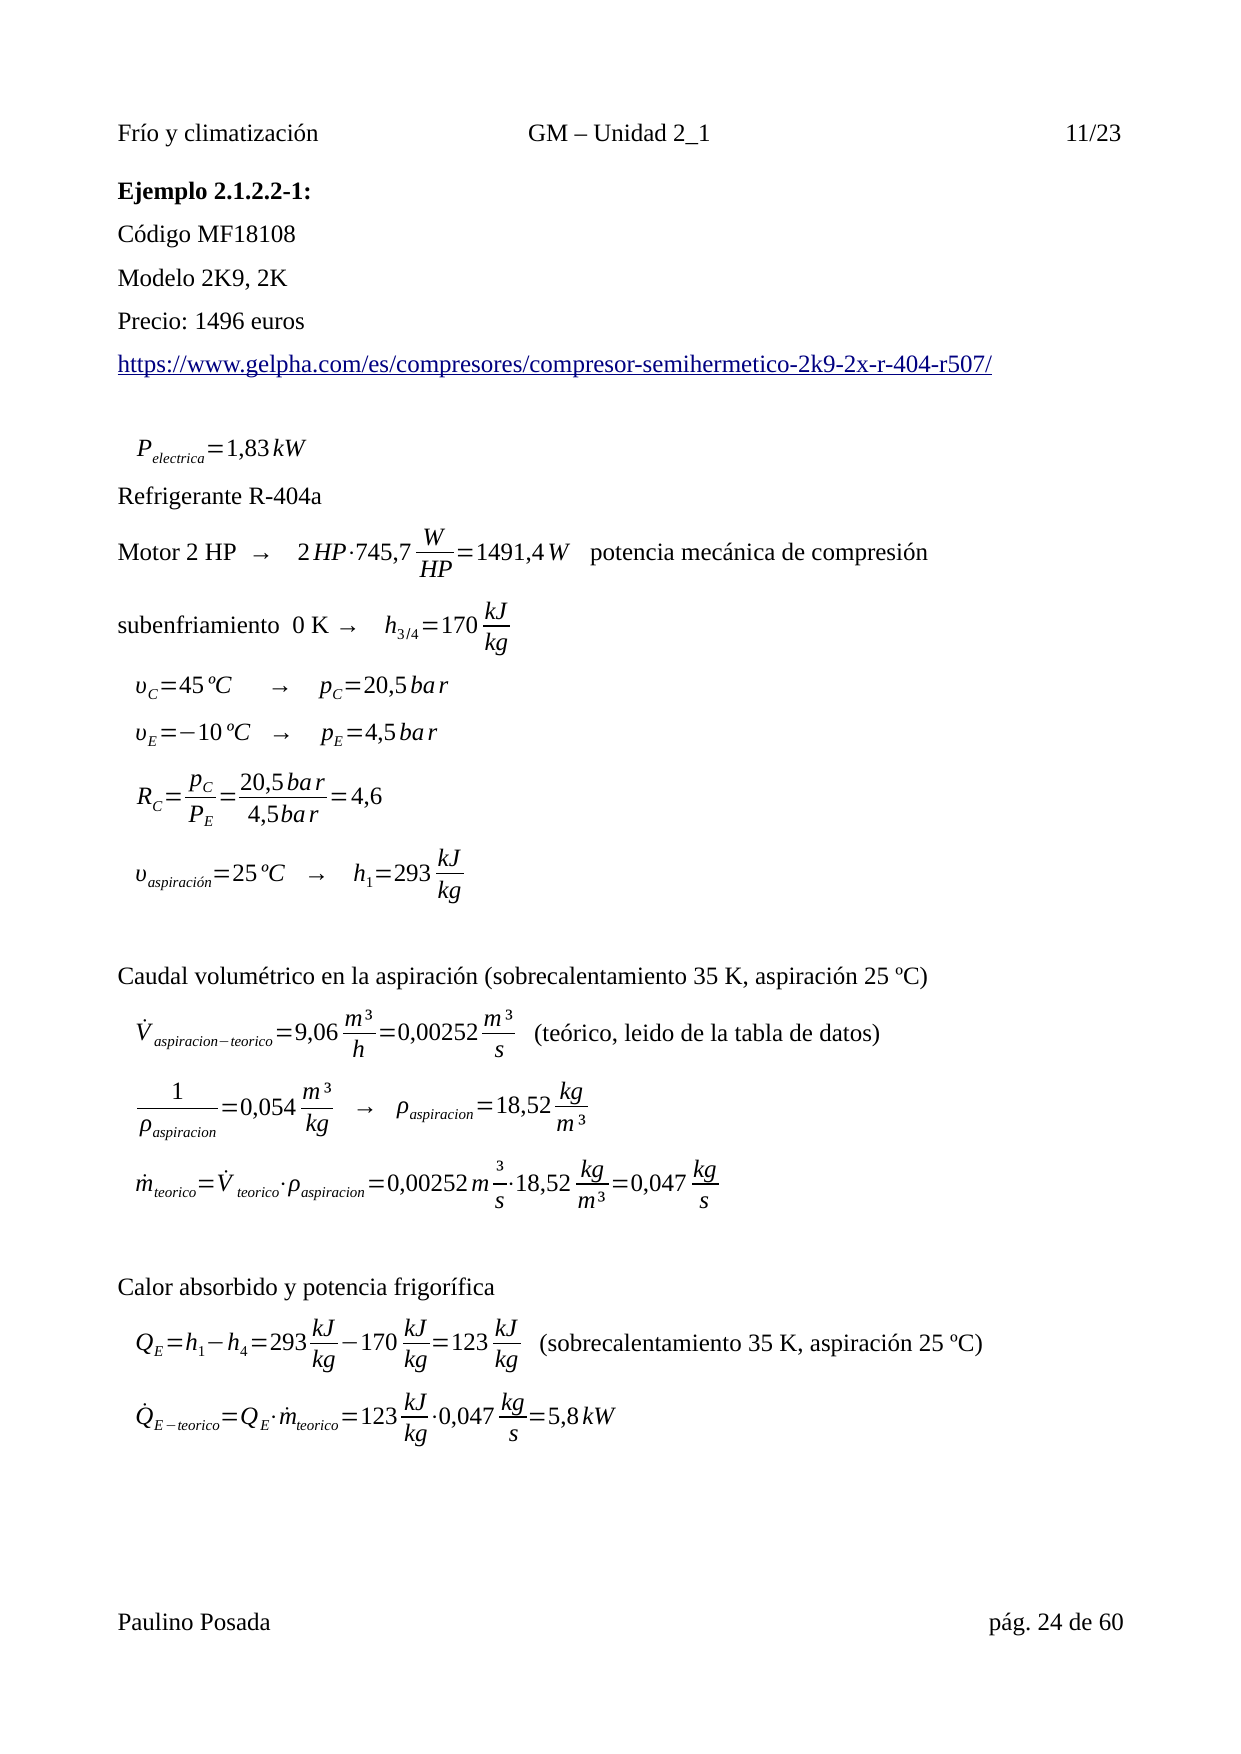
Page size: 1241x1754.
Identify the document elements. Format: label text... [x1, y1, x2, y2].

text subenfriamiento 0 K → [117, 597, 1123, 656]
text https://www.gelpha.com/es/compresores/compresor-semihermetico-2k9-2x-r-404-r507/ [117, 349, 1123, 378]
text → [117, 845, 1123, 904]
text Motor 2 HP → potencia mecánica de compresión [117, 524, 1123, 583]
text → [117, 717, 1123, 750]
text Código MF18108 [117, 219, 1123, 248]
text Caudal volumétrico en la aspiración (sobrecalentamiento 35 K, aspiración 25 ºC) [117, 961, 1123, 990]
text → [117, 671, 1123, 703]
text → [117, 1078, 1123, 1141]
text Calor absorbido y potencia frigorífica [117, 1272, 1123, 1300]
text Ejemplo 2.1.2.2-1: [117, 176, 1123, 205]
text Precio: 1496 euros [117, 306, 1123, 334]
text (teórico, leido de la tabla de datos) [117, 1004, 1123, 1063]
text Refrigerante R-404a [117, 481, 1123, 509]
text (sobrecalentamiento 35 K, aspiración 25 ºC) [117, 1315, 1123, 1374]
text Modelo 2K9, 2K [117, 263, 1123, 291]
